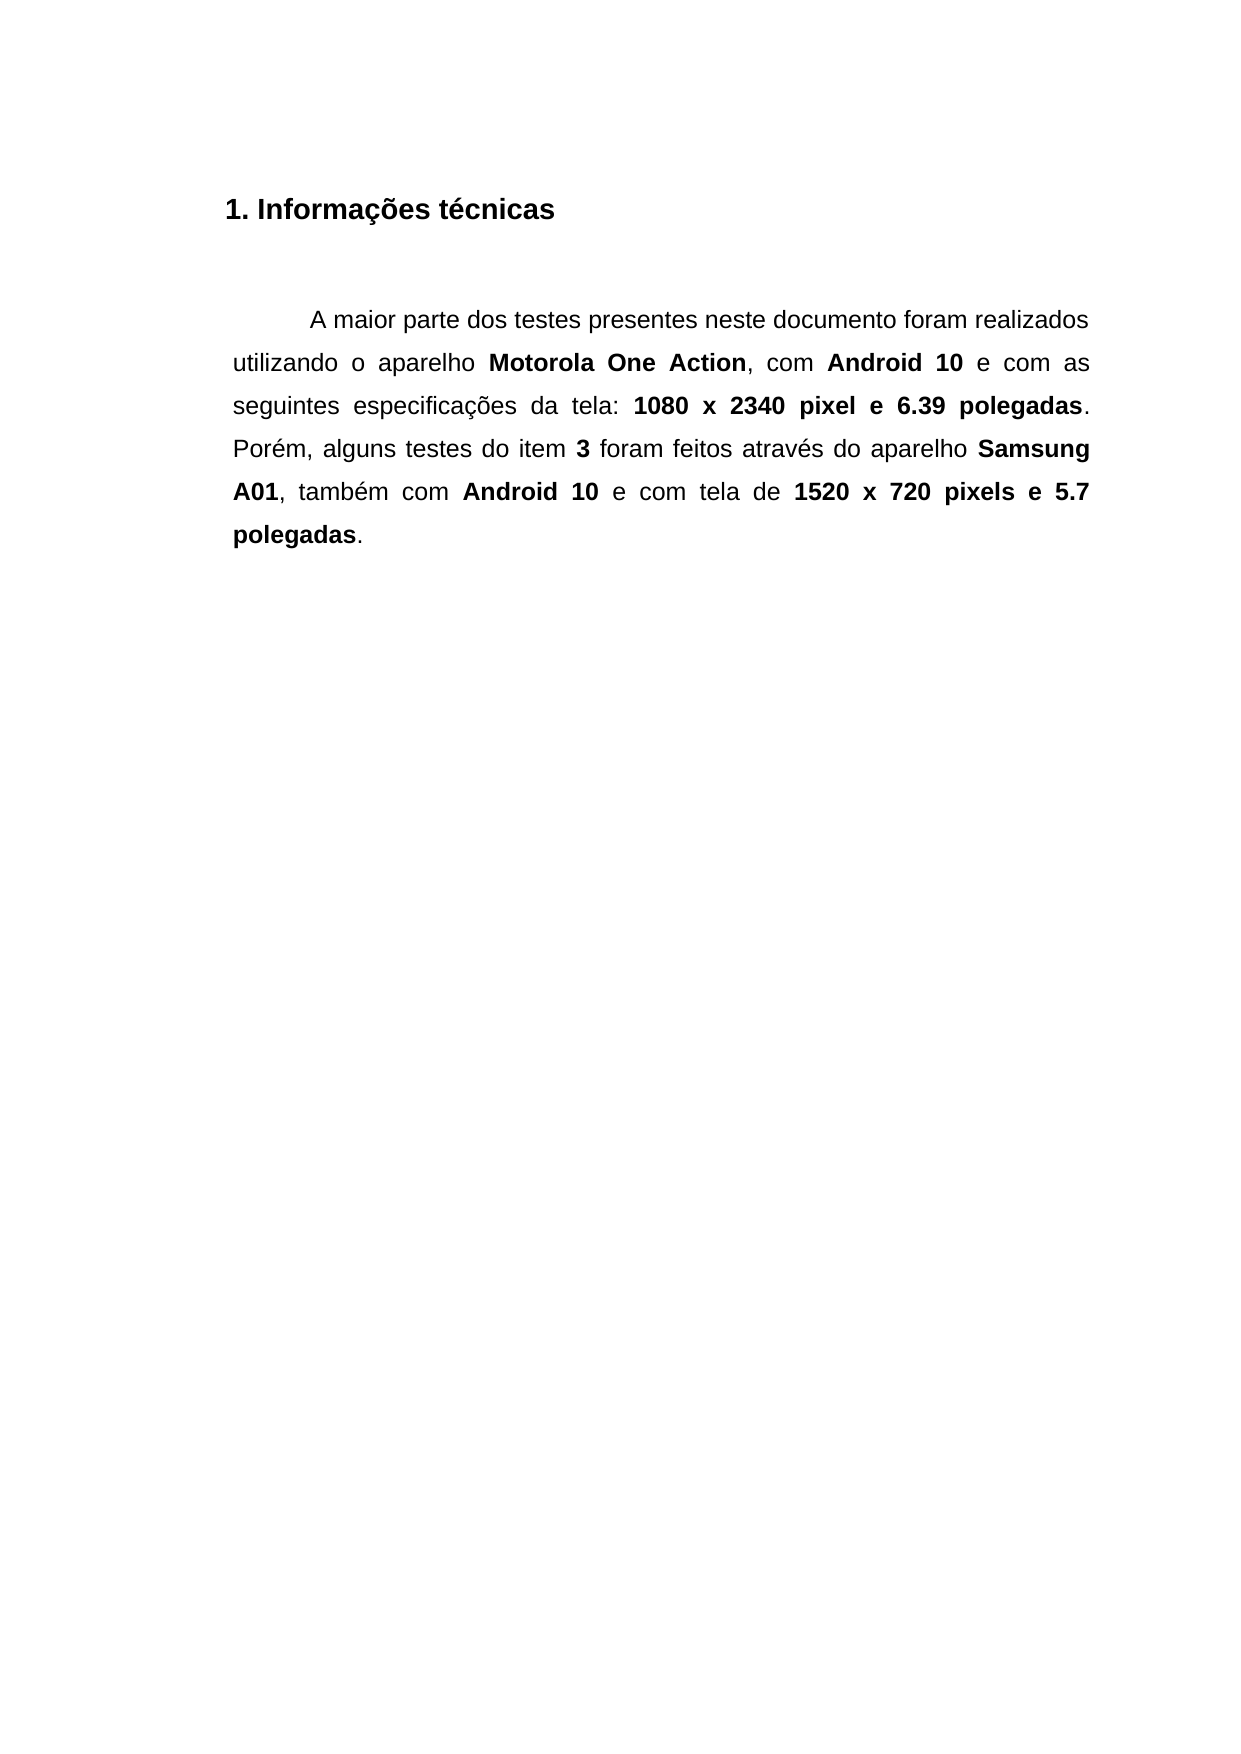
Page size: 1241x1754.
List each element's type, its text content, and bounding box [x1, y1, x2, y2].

subtitle 1. Informações técnicas [225, 192, 1090, 225]
text A maior parte dos testes presentes neste documento foram realizados utilizando o aparelho Motorola One Action, com Android 10 e com as seguintes especificações da tela: 1080 x 2340 pixel e 6.39 polegadas. Porém, alguns testes do item 3 foram feitos através do aparelho Samsung A01, também com Android 10 e com tela de 1520 x 720 pixels e 5.7 polegadas. [233, 305, 1090, 549]
